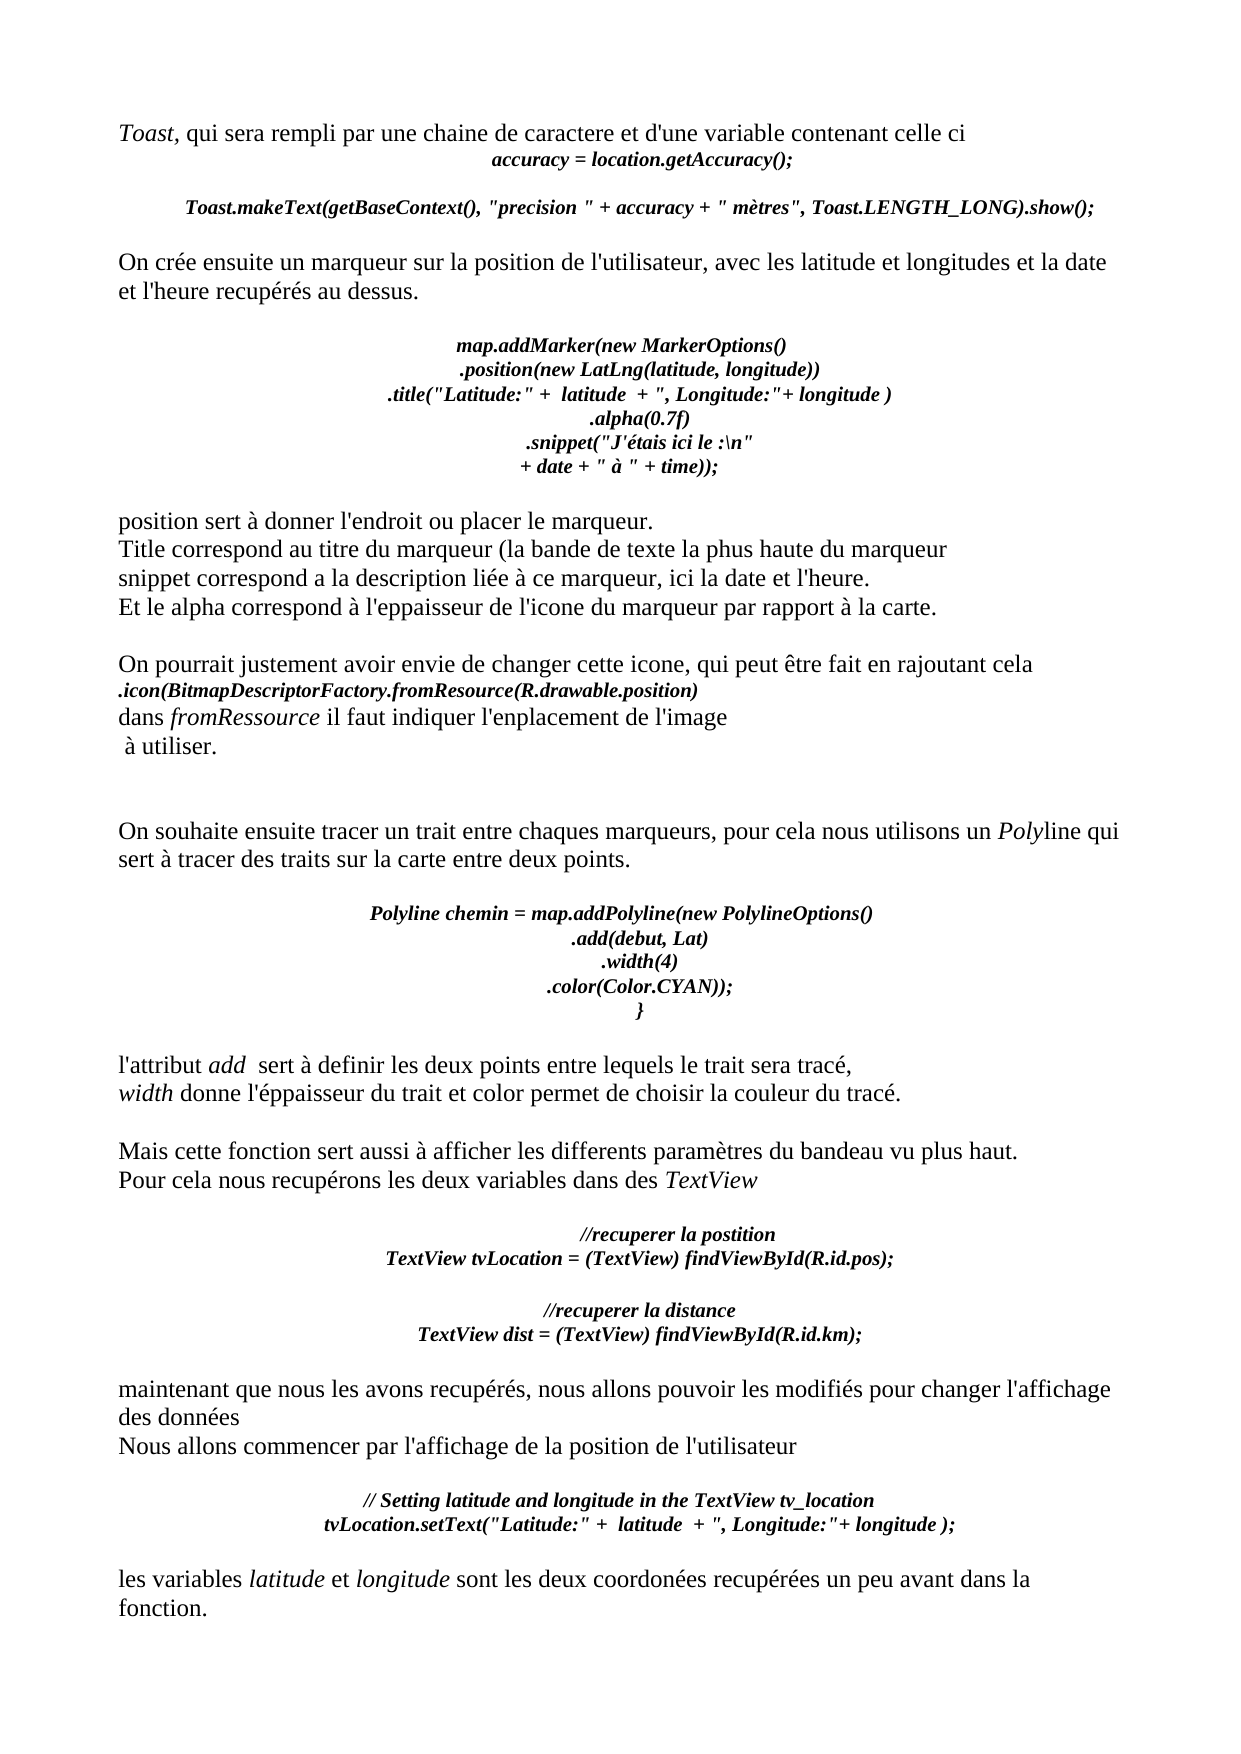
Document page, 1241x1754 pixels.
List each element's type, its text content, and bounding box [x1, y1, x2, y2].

text Toast.makeText(getBaseContext(), "precision " + accuracy + " mètres", Toast.LENGTH_LONG).show(); [118, 195, 1122, 219]
text Polyline chemin = map.addPolyline(new PolylineOptions() [118, 901, 1122, 925]
text les variables latitude et longitude sont les deux coordonées recupérées un peu avant dans la fonction. [118, 1564, 1122, 1622]
text .title("Latitude:" + latitude + ", Longitude:"+ longitude ) [118, 381, 1122, 406]
text maintenant que nous les avons recupérés, nous allons pouvoir les modifiés pour changer l'affichage des données [118, 1374, 1122, 1431]
text .add(debut, Lat) [118, 925, 1122, 949]
text On souhaite ensuite tracer un trait entre chaques marqueurs, pour cela nous utilisons un Polyline qui sert à tracer des traits sur la carte entre deux points. [118, 816, 1122, 873]
text } [118, 998, 1122, 1022]
text .position(new LatLng(latitude, longitude)) [118, 357, 1122, 381]
text On crée ensuite un marqueur sur la position de l'utilisateur, avec les latitude et longitudes et la date et l'heure recupérés au dessus. [118, 247, 1122, 304]
text .snippet("J'étais ici le :\n" [118, 429, 1122, 454]
text à utiliser. [118, 731, 1122, 760]
text l'attribut add sert à definir les deux points entre lequels le trait sera tracé, [118, 1050, 1122, 1078]
text //recuperer la postition [118, 1221, 1122, 1246]
text Toast, qui sera rempli par une chaine de caractere et d'une variable contenant celle ci [118, 118, 1122, 147]
text position sert à donner l'endroit ou placer le marqueur. Title correspond au titre du marqueur (la bande de texte la phus haute du marqueur snippet correspond a la description liée à ce marqueur, ici la date et l'heure. Et le alpha correspond à l'eppaisseur de l'icone du marqueur par rapport à la carte. On pourrait justement avoir envie de changer cette icone, qui peut être fait en rajoutant cela [118, 506, 1122, 678]
text //recuperer la distance [118, 1298, 1122, 1322]
text + date + " à " + time)); [118, 454, 1122, 478]
text Nous allons commencer par l'affichage de la position de l'utilisateur [118, 1431, 1122, 1460]
text TextView dist = (TextView) findViewById(R.id.km); [118, 1322, 1122, 1346]
text TextView tvLocation = (TextView) findViewById(R.id.pos); [118, 1246, 1122, 1269]
text // Setting latitude and longitude in the TextView tv_location [118, 1488, 1122, 1512]
text map.addMarker(new MarkerOptions() [118, 304, 1122, 357]
text accuracy = location.getAccuracy(); [118, 147, 1122, 171]
text tvLocation.setText("Latitude:" + latitude + ", Longitude:"+ longitude ); [118, 1512, 1122, 1536]
text .icon(BitmapDescriptorFactory.fromResource(R.drawable.position) [118, 678, 1122, 702]
text .width(4) [118, 949, 1122, 973]
text width donne l'éppaisseur du trait et color permet de choisir la couleur du tracé. Mais cette fonction sert aussi à afficher les differents paramètres du bandeau vu plus haut. Pour cela nous recupérons les deux variables dans des TextView [118, 1078, 1122, 1193]
text .alpha(0.7f) [118, 406, 1122, 429]
text dans fromRessource il faut indiquer l'enplacement de l'image [118, 702, 1122, 731]
text .color(Color.CYAN)); [118, 973, 1122, 998]
